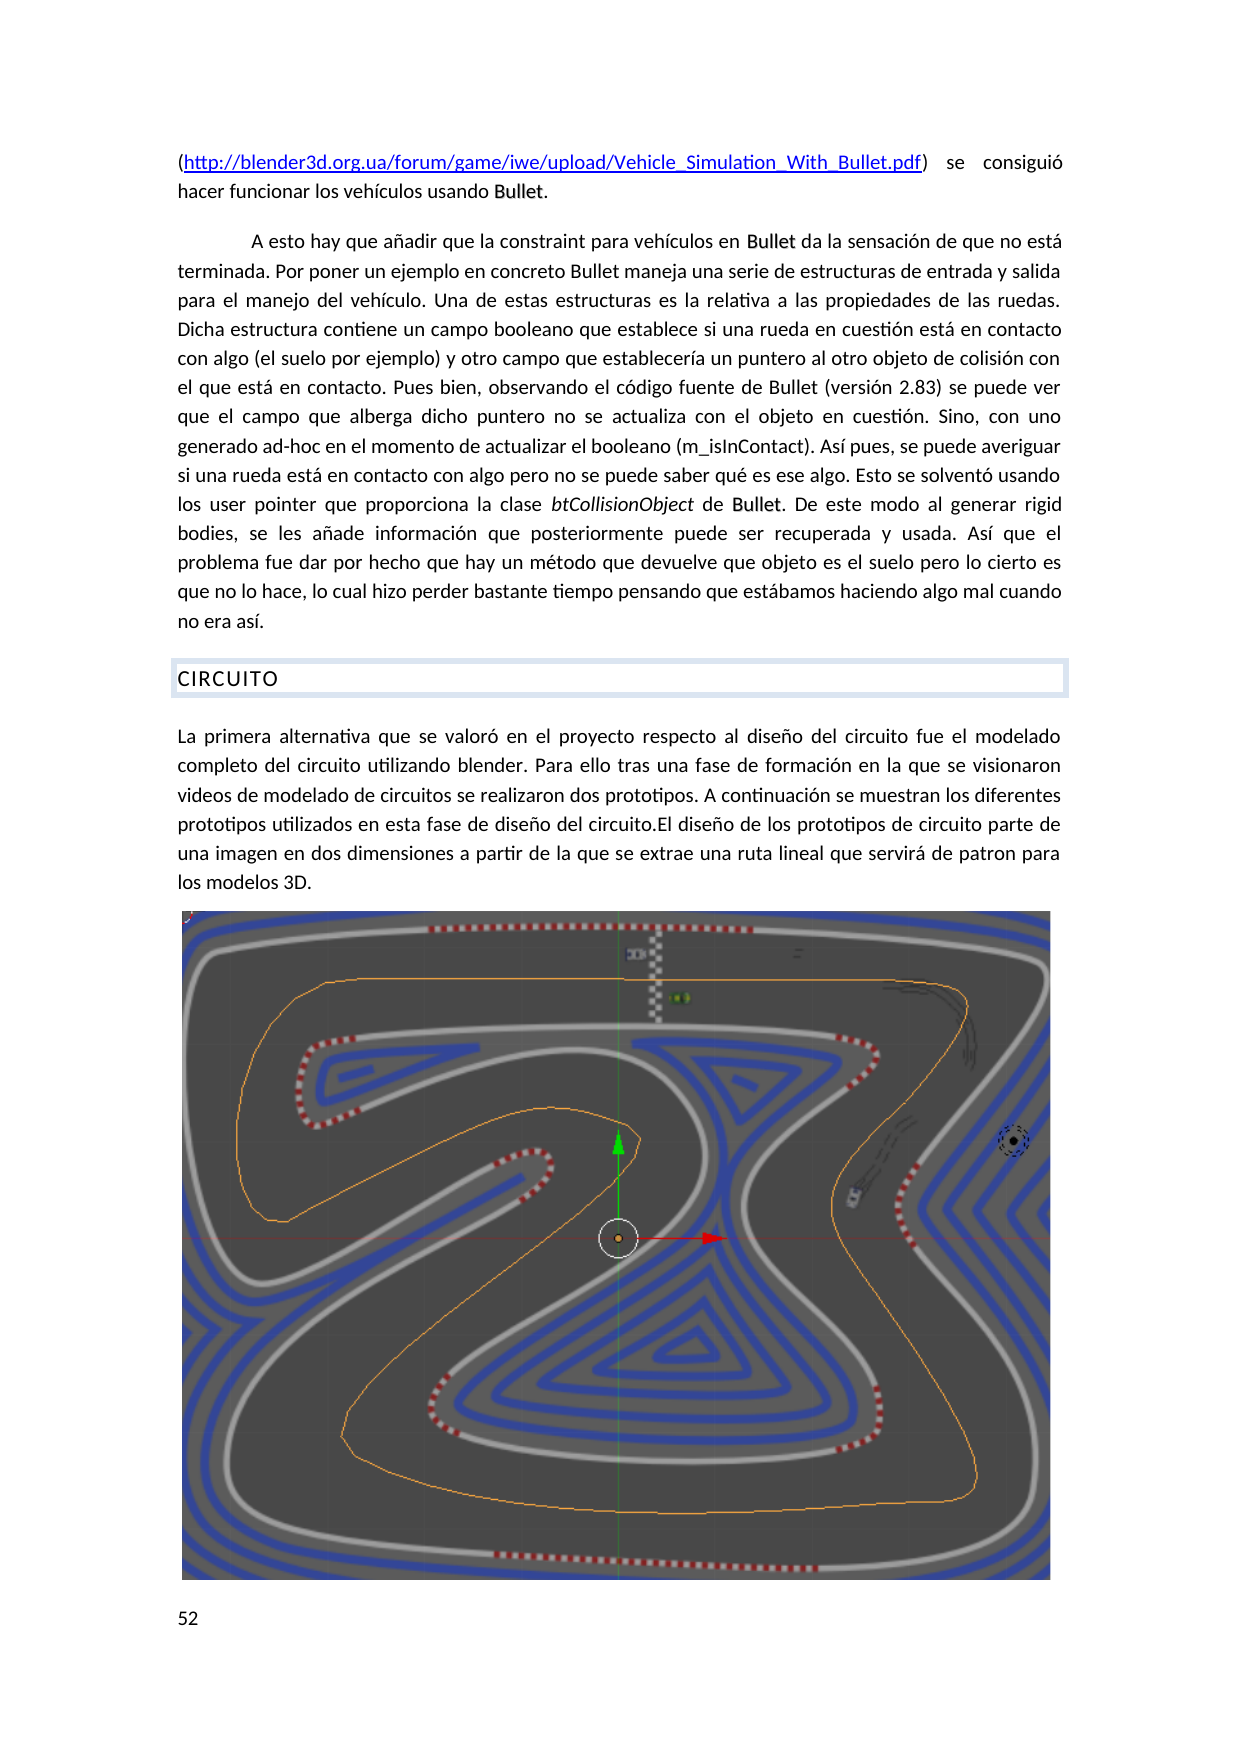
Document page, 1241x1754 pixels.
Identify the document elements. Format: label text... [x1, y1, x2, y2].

subtitle CIRCUITO [177, 664, 1063, 692]
text A esto hay que añadir que la constraint para vehículos en Bullet da la sensación de que no está terminada. Por poner un ejemplo en concreto Bullet maneja una serie de estructuras de entrada y salida para el manejo del vehículo. Una de estas estructuras es la relativa a las propiedades de las ruedas. Dicha estructura contiene un campo booleano que establece si una rueda en cuestión está en contacto con algo (el suelo por ejemplo) y otro campo que establecería un puntero al otro objeto de colisión con el que está en contacto. Pues bien, observando el código fuente de Bullet (versión 2.83) se puede ver que el campo que alberga dicho puntero no se actualiza con el objeto en cuestión. Sino, con uno generado ad-hoc en el momento de actualizar el booleano (m_isInContact). Así pues, se puede averiguar si una rueda está en contacto con algo pero no se puede saber qué es ese algo. Esto se solventó usando los user pointer que proporciona la clase btCollisionObject de Bullet. De este modo al generar rigid bodies, se les añade información que posteriormente puede ser recuperada y usada. Así que el problema fue dar por hecho que hay un método que devuelve que objeto es el suelo pero lo cierto es que no lo hace, lo cual hizo perder bastante tiempo pensando que estábamos haciendo algo mal cuando no era así. [177, 229, 1063, 633]
text (http://blender3d.org.ua/forum/game/iwe/upload/Vehicle_Simulation_With_Bullet.pdf) se consiguió hacer funcionar los vehículos usando Bullet. [177, 149, 1063, 204]
picture [182, 911, 1051, 1580]
text La primera alternativa que se valoró en el proyecto respecto al diseño del circuito fue el modelado completo del circuito utilizando blender. Para ello tras una fase de formación en la que se visionaron videos de modelado de circuitos se realizaron dos prototipos. A continuación se muestran los diferentes prototipos utilizados en esta fase de diseño del circuito.El diseño de los prototipos de circuito parte de una imagen en dos dimensiones a partir de la que se extrae una ruta lineal que servirá de patron para los modelos 3D. [177, 723, 1063, 895]
